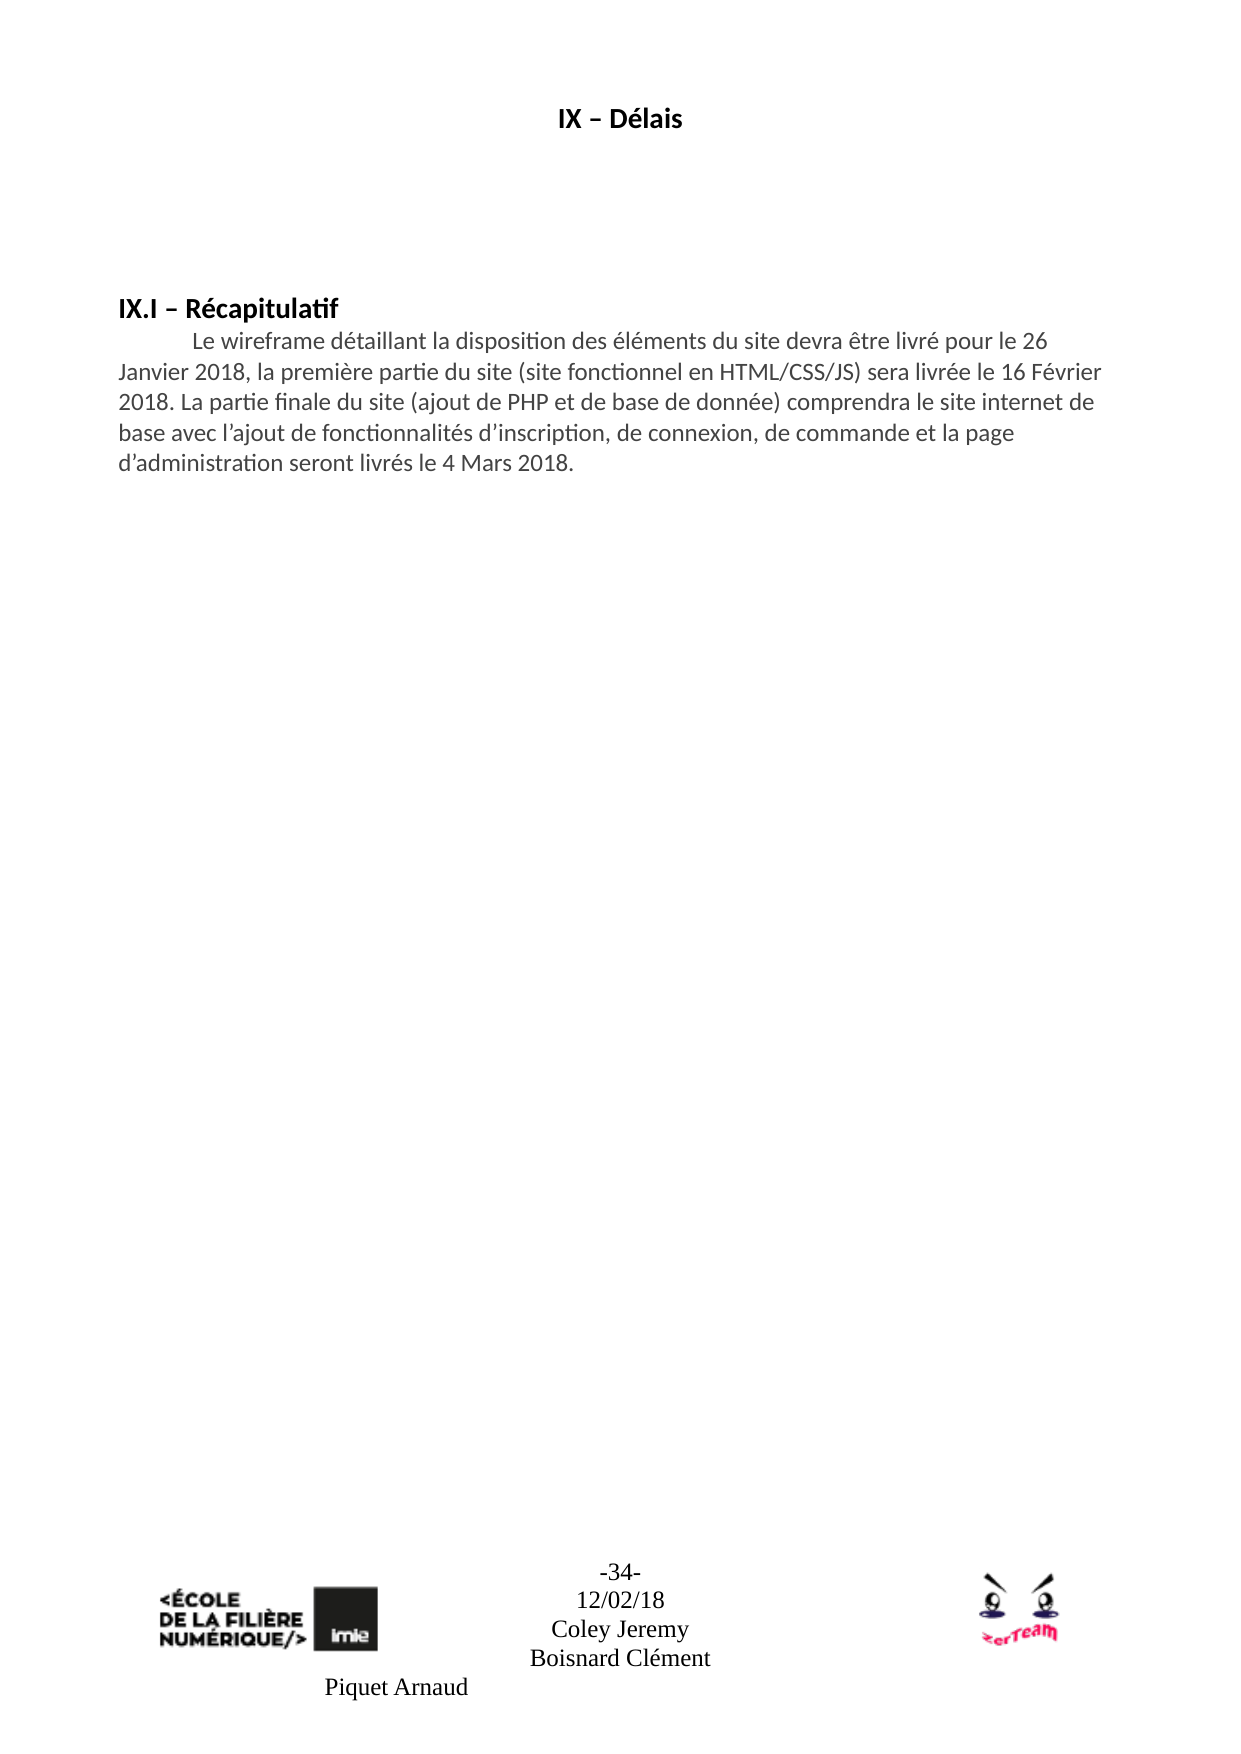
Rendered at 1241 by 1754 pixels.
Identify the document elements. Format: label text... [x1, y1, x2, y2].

subtitle IX.I – Récapitulatif [118, 290, 1122, 325]
subtitle IX – Délais [118, 100, 1122, 136]
text Le wireframe détaillant la disposition des éléments du site devra être livré pour le 26 Janvier 2018, la première partie du site (site fonctionnel en HTML/CSS/JS) sera livrée le 16 Février 2018. La partie finale du site (ajout de PHP et de base de donnée) comprendra le site internet de base avec l’ajout de fonctionnalités d’inscription, de connexion, de commande et la page d’administration seront livrés le 4 Mars 2018. [118, 325, 1122, 478]
